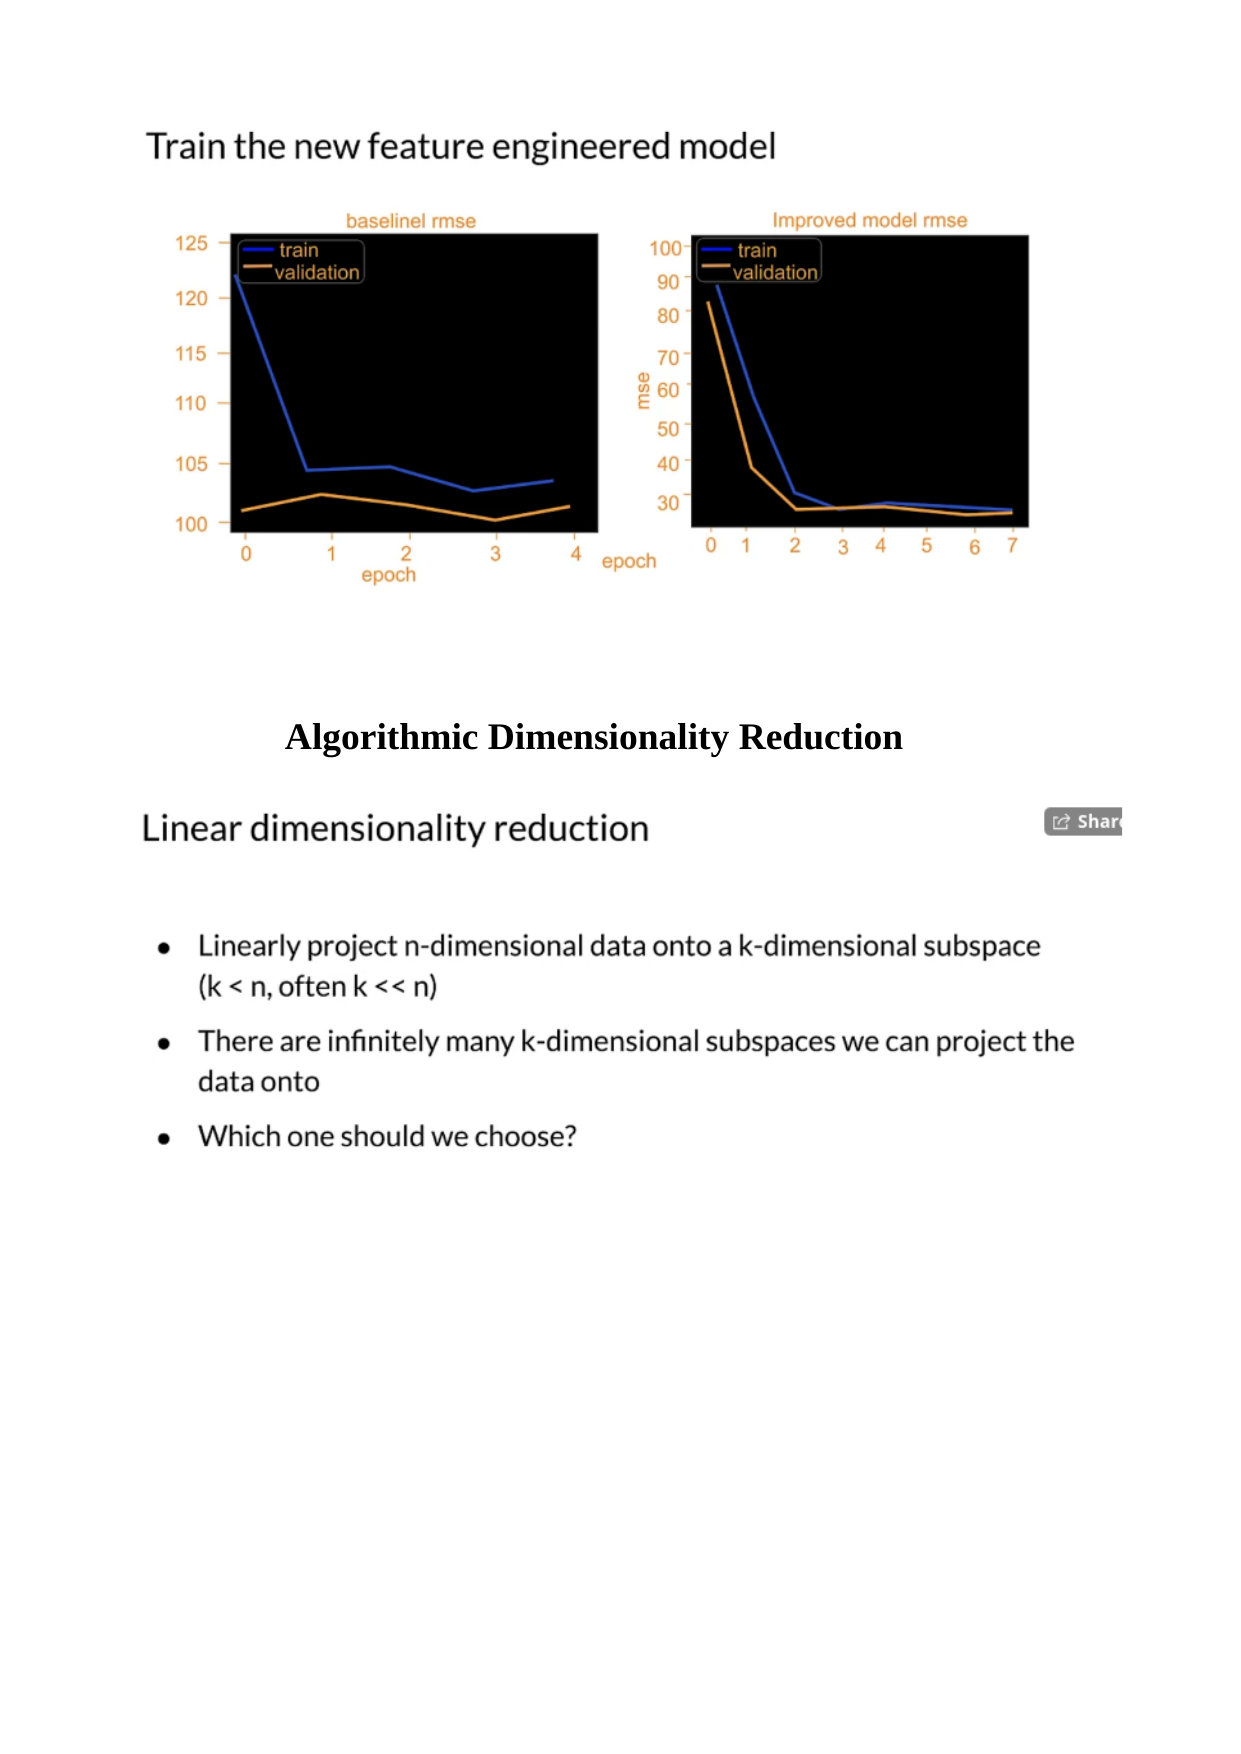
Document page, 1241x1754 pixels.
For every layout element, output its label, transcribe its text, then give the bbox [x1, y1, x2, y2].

subtitle Algorithmic Dimensionality Reduction [118, 703, 1122, 760]
picture [118, 801, 1123, 1185]
picture [118, 118, 1123, 592]
